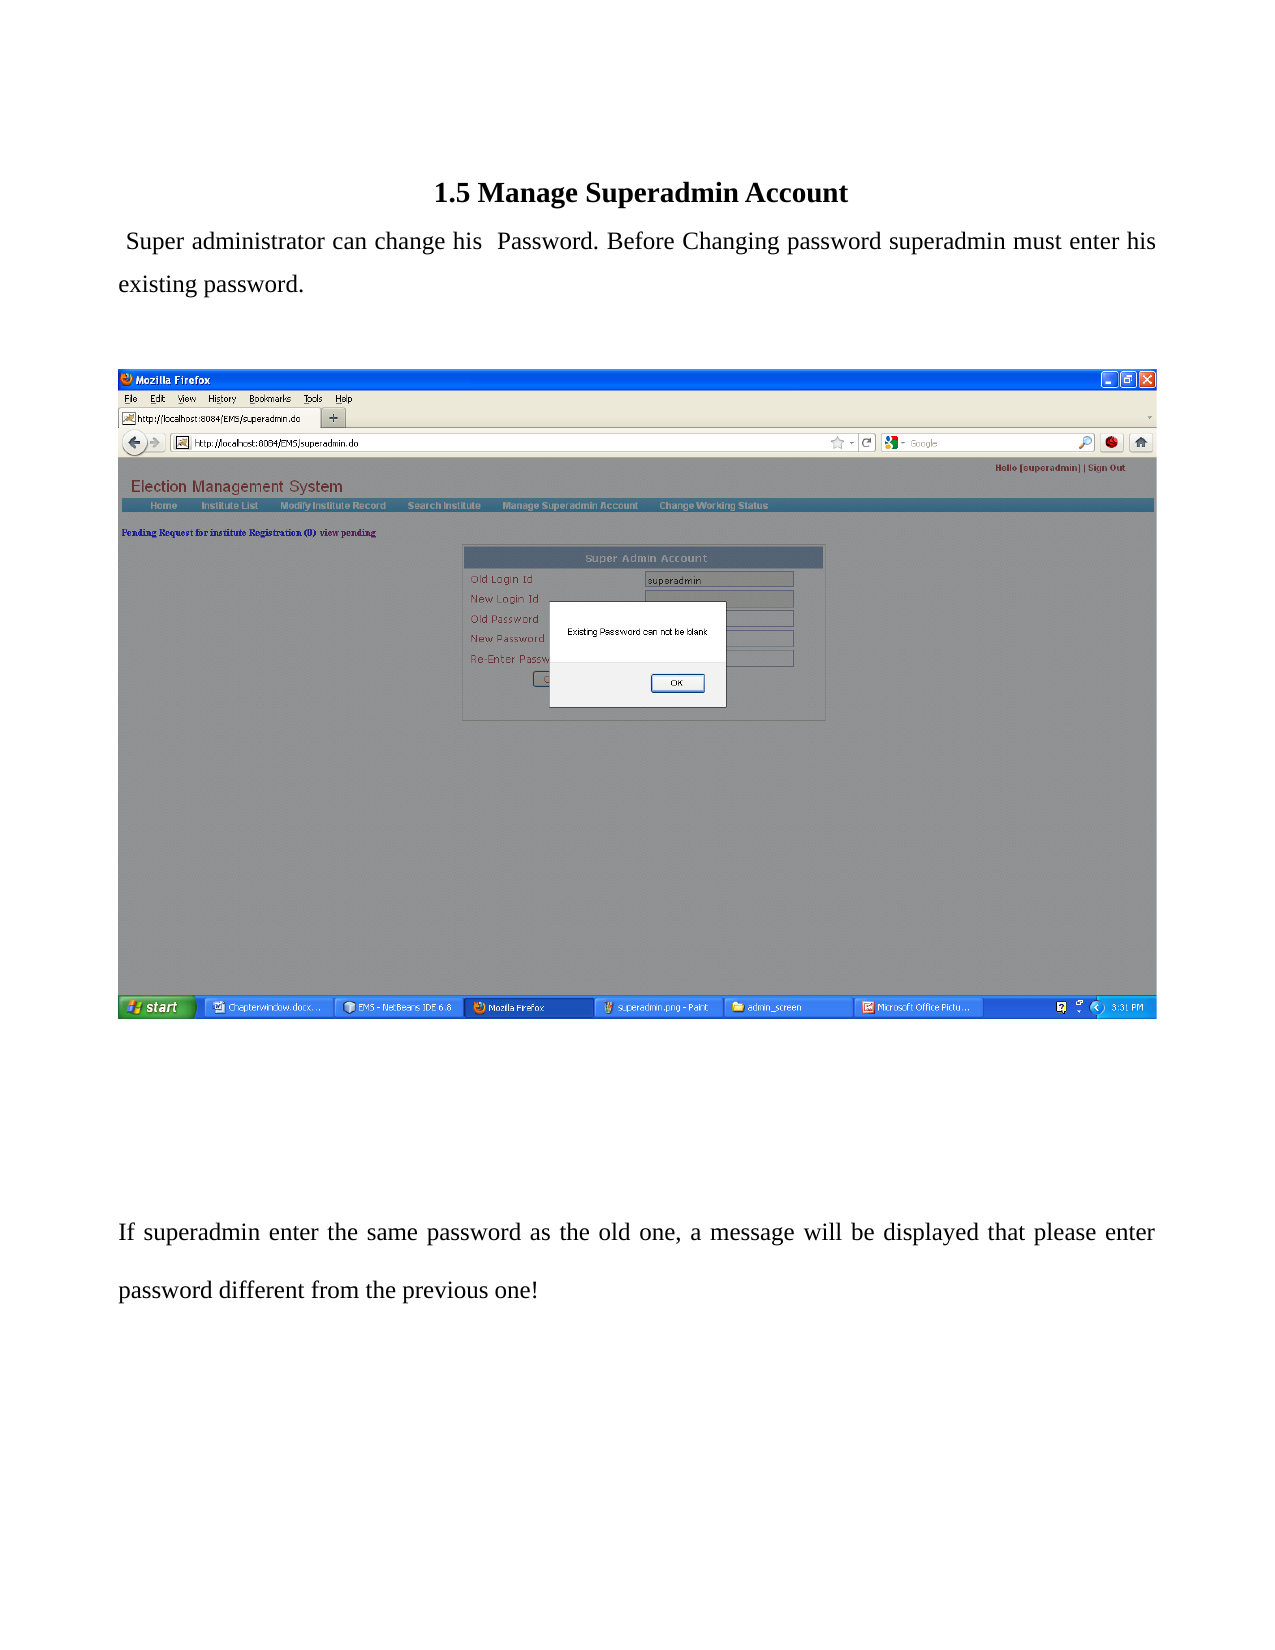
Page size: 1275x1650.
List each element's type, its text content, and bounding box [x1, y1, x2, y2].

text If superadmin enter the same password as the old one, a message will be displayed that please enter password different from the previous one! [118, 1217, 1157, 1303]
text Super administrator can change his Password. Before Changing password superadmin must enter his existing password. [118, 226, 1157, 298]
text 1.5 Manage Superadmin Account [118, 176, 1157, 209]
picture [118, 369, 1157, 1019]
